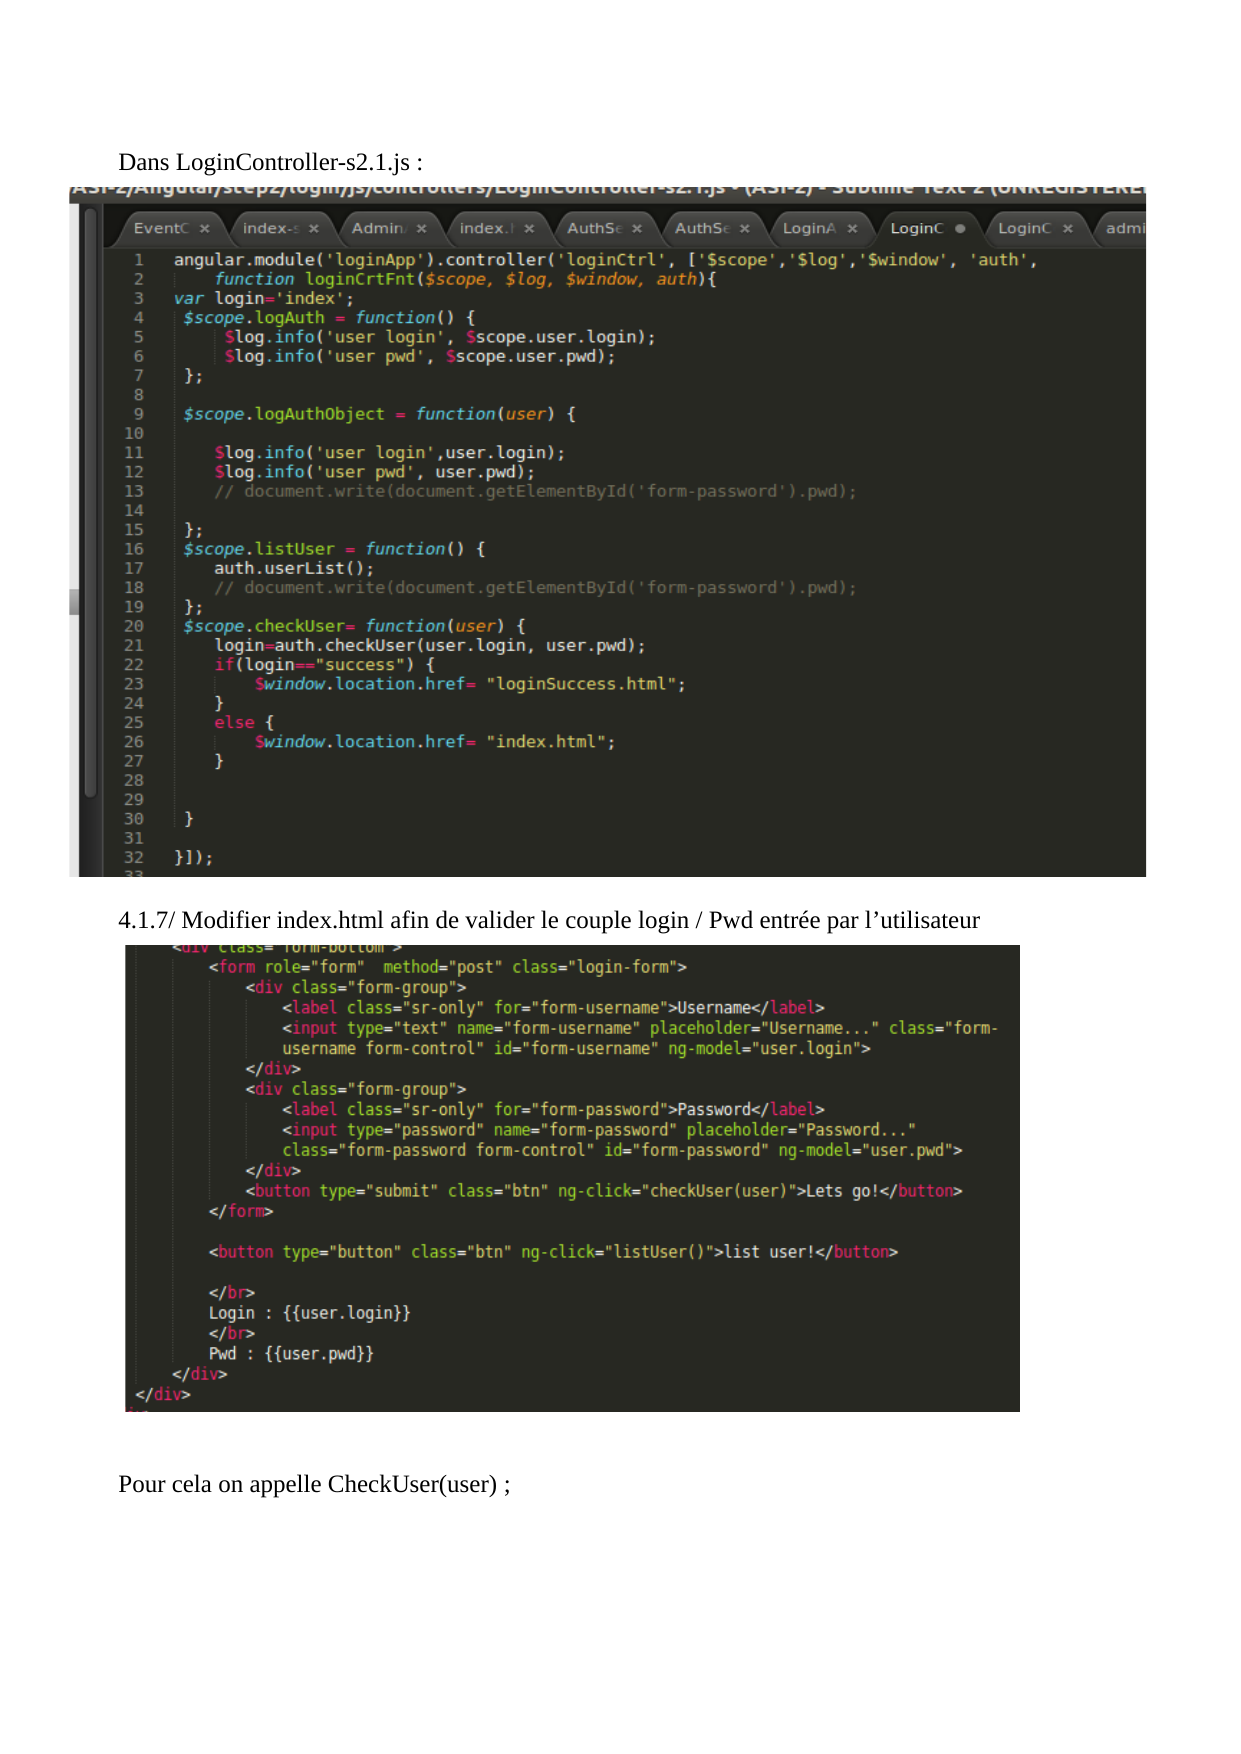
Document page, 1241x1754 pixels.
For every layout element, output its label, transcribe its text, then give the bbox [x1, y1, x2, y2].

picture [69, 187, 1147, 877]
text Pour cela on appelle CheckUser(user) ; [118, 1469, 1122, 1497]
text Dans LoginController-s2.1.js : [118, 147, 1122, 176]
picture [308, 945, 1020, 1412]
text 4.1.7/ Modifier index.html afin de valider le couple login / Pwd entrée par l’utilisateur [118, 905, 1122, 934]
